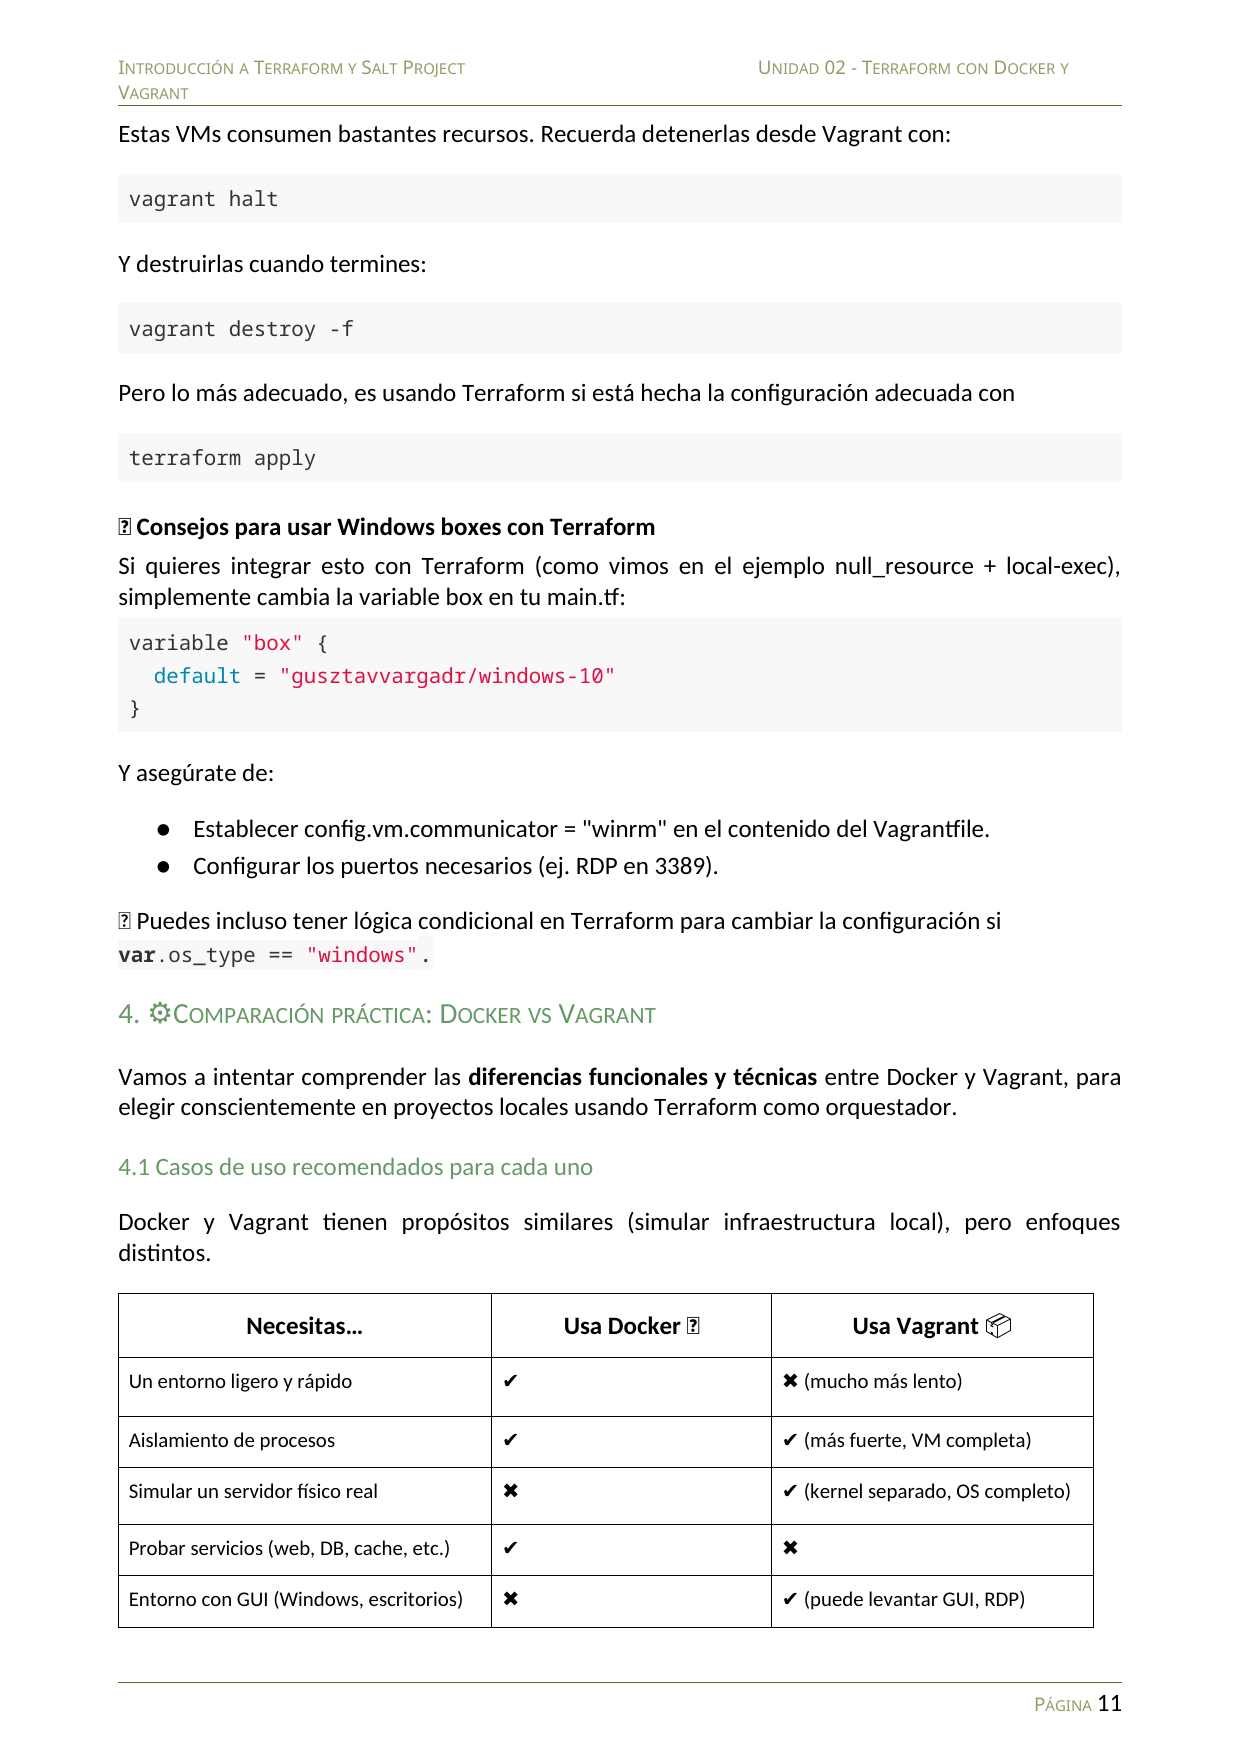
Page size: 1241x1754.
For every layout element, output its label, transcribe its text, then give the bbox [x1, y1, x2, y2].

text ✅ Consejos para usar Windows boxes con Terraform [118, 512, 1122, 542]
table_cell Probar servicios (web, DB, cache, etc.) [119, 1525, 491, 1575]
text Vamos a intentar comprender las diferencias funcionales y técnicas entre Docker y Vagrant, para elegir conscientemente en proyectos locales usando Terraform como orquestador. [118, 1061, 1122, 1122]
table_cell ✔️ [492, 1417, 771, 1467]
text Y destruirlas cuando termines: [118, 248, 1122, 278]
text Si quieres integrar esto con Terraform (como vimos en el ejemplo null_resource + local-exec), simplemente cambia la variable box en tu main.tf: [118, 550, 1122, 611]
text Estas VMs consumen bastantes recursos. Recuerda detenerlas desde Vagrant con: [118, 118, 1122, 148]
table_cell ✔️ [492, 1525, 771, 1575]
table_cell Un entorno ligero y rápido [119, 1358, 491, 1416]
text Pero lo más adecuado, es usando Terraform si está hecha la configuración adecuada con [118, 378, 1122, 408]
table_header vagrant destroy -f [118, 303, 1122, 353]
text 💡 Puedes incluso tener lógica condicional en Terraform para cambiar la configuración si var.os_type == "windows". [118, 905, 1122, 970]
subtitle 4. ⚙️Comparación práctica: Docker vs Vagrant [118, 995, 1122, 1031]
table_header Usa Vagrant 📦 [772, 1294, 1093, 1357]
table_cell ✔️ [492, 1358, 771, 1416]
table_header variable "box" { default = "gusztavvargadr/windows-10" } [118, 618, 1122, 732]
table_cell ✔️ (kernel separado, OS completo) [772, 1468, 1093, 1523]
table_cell ✔️ (más fuerte, VM completa) [772, 1417, 1093, 1467]
table_cell ✖️ (mucho más lento) [772, 1358, 1093, 1416]
table_header Usa Docker 🐳 [492, 1294, 771, 1357]
table_cell Entorno con GUI (Windows, escritorios) [119, 1576, 491, 1627]
table_cell Aislamiento de procesos [119, 1417, 491, 1467]
table_cell ✖️ [772, 1525, 1093, 1575]
table_header vagrant halt [118, 174, 1122, 223]
table_cell ✖️ [492, 1576, 771, 1627]
list Configurar los puertos necesarios (ej. RDP en 3389). [156, 850, 1122, 880]
text Y asegúrate de: [118, 757, 1122, 788]
list Establecer config.vm.communicator = "winrm" en el contenido del Vagrantfile. [156, 813, 1122, 843]
table_cell ✖️ [492, 1468, 771, 1523]
table_header Necesitas… [119, 1294, 491, 1357]
text Docker y Vagrant tienen propósitos similares (simular infraestructura local), pero enfoques distintos. [118, 1206, 1122, 1267]
subtitle 4.1 Casos de uso recomendados para cada uno [118, 1151, 1122, 1181]
table_cell Simular un servidor físico real [119, 1468, 491, 1523]
table_cell ✔️ (puede levantar GUI, RDP) [772, 1576, 1093, 1627]
table_header terraform apply [118, 433, 1122, 482]
